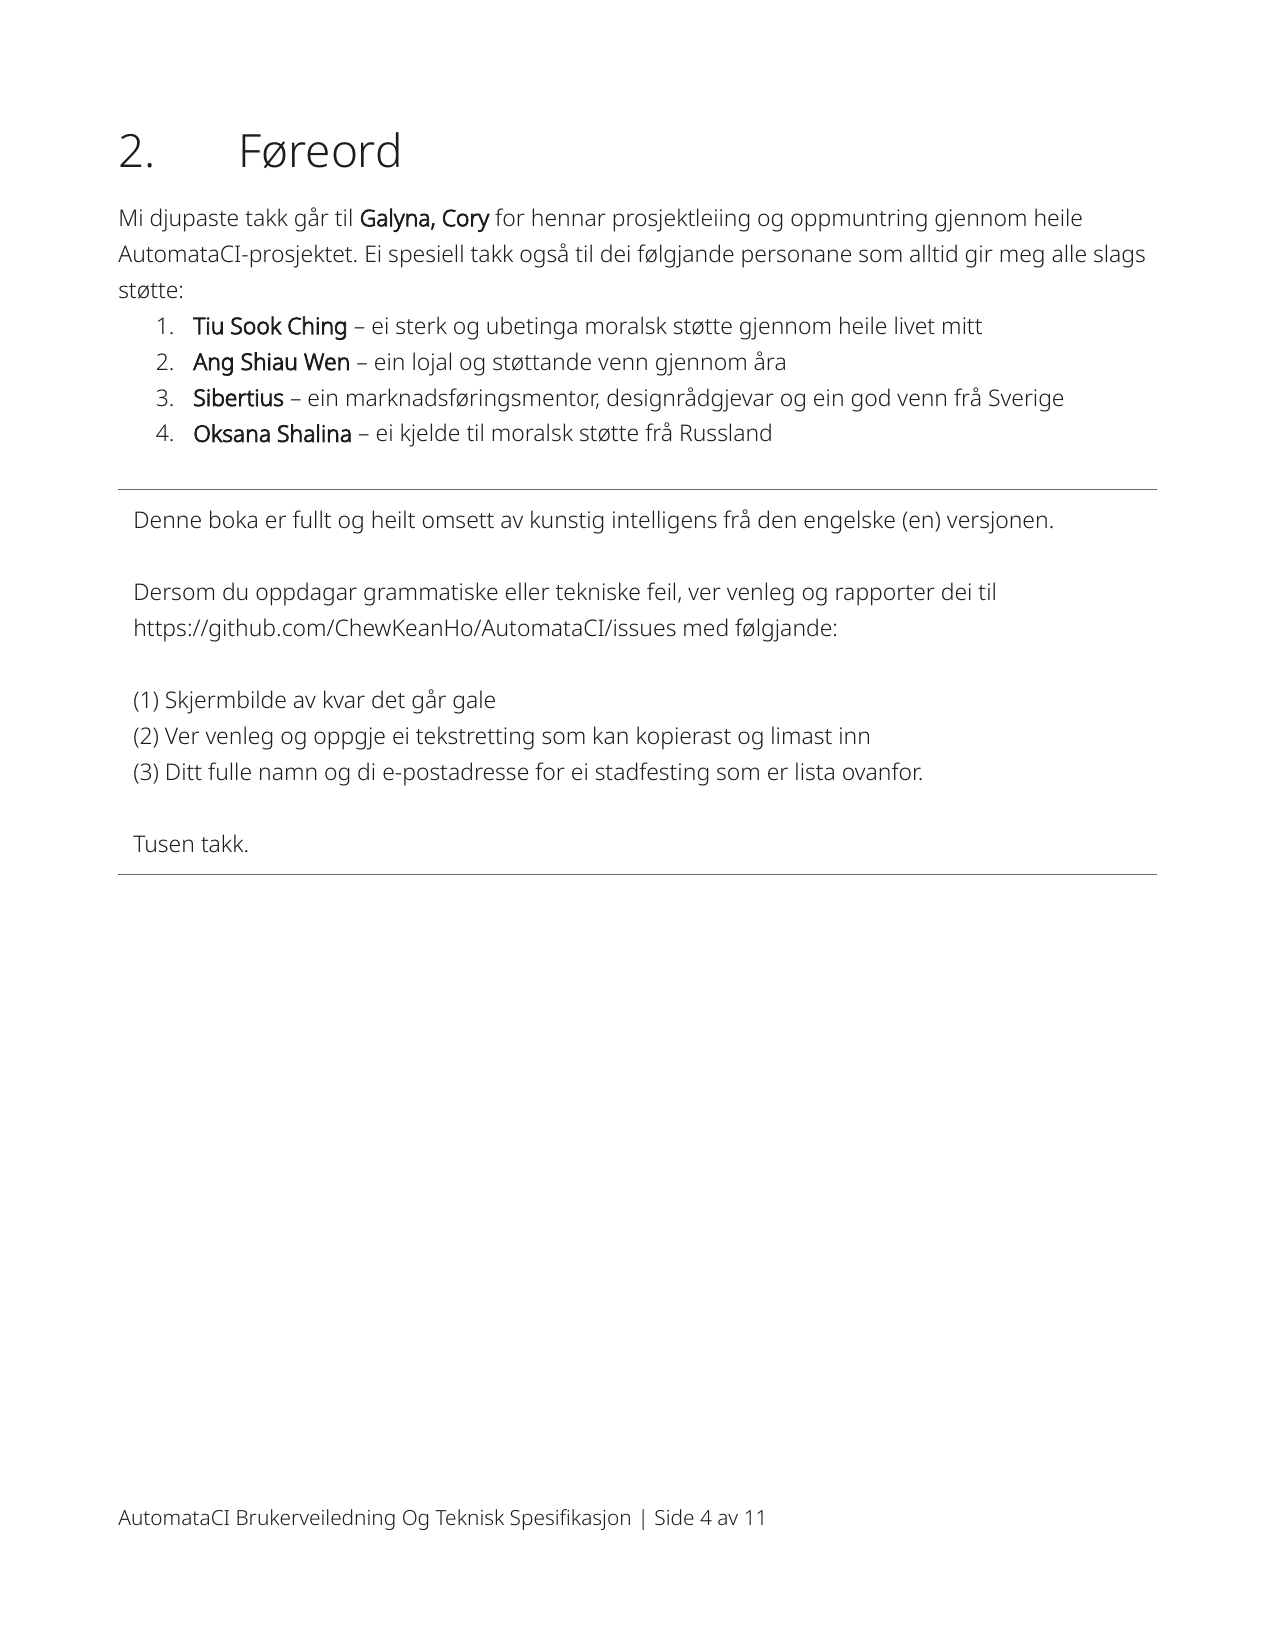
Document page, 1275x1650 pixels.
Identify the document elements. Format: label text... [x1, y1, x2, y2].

list Sibertius – ein marknadsføringsmentor, designrådgjevar og ein god venn frå Sverige [156, 381, 1157, 413]
text (1) Skjermbilde av kvar det går gale [118, 669, 1157, 705]
text Denne boka er fullt og heilt omsett av kunstig intelligens frå den engelske (en) versjonen. [118, 490, 1157, 536]
text Dersom du oppdagar grammatiske eller tekniske feil, ver venleg og rapporter dei til https://github.com/ChewKeanHo/AutomataCI/issues med følgjande: [118, 561, 1157, 643]
list Tiu Sook Ching – ei sterk og ubetinga moralsk støtte gjennom heile livet mitt [156, 309, 1157, 341]
list Ang Shiau Wen – ein lojal og støttande venn gjennom åra [156, 346, 1157, 377]
list Oksana Shalina – ei kjelde til moralsk støtte frå Russland [156, 417, 1157, 449]
subtitle Føreord [118, 118, 1157, 181]
text Tusen takk. [118, 813, 1157, 874]
text Mi djupaste takk går til Galyna, Cory for hennar prosjektleiing og oppmuntring gjennom heile AutomataCI-prosjektet. Ei spesiell takk også til dei følgjande personane som alltid gir meg alle slags støtte: [118, 202, 1157, 305]
text (2) Ver venleg og oppgje ei tekstretting som kan kopierast og limast inn [118, 705, 1157, 741]
text (3) Ditt fulle namn og di e-postadresse for ei stadfesting som er lista ovanfor. [118, 741, 1157, 787]
